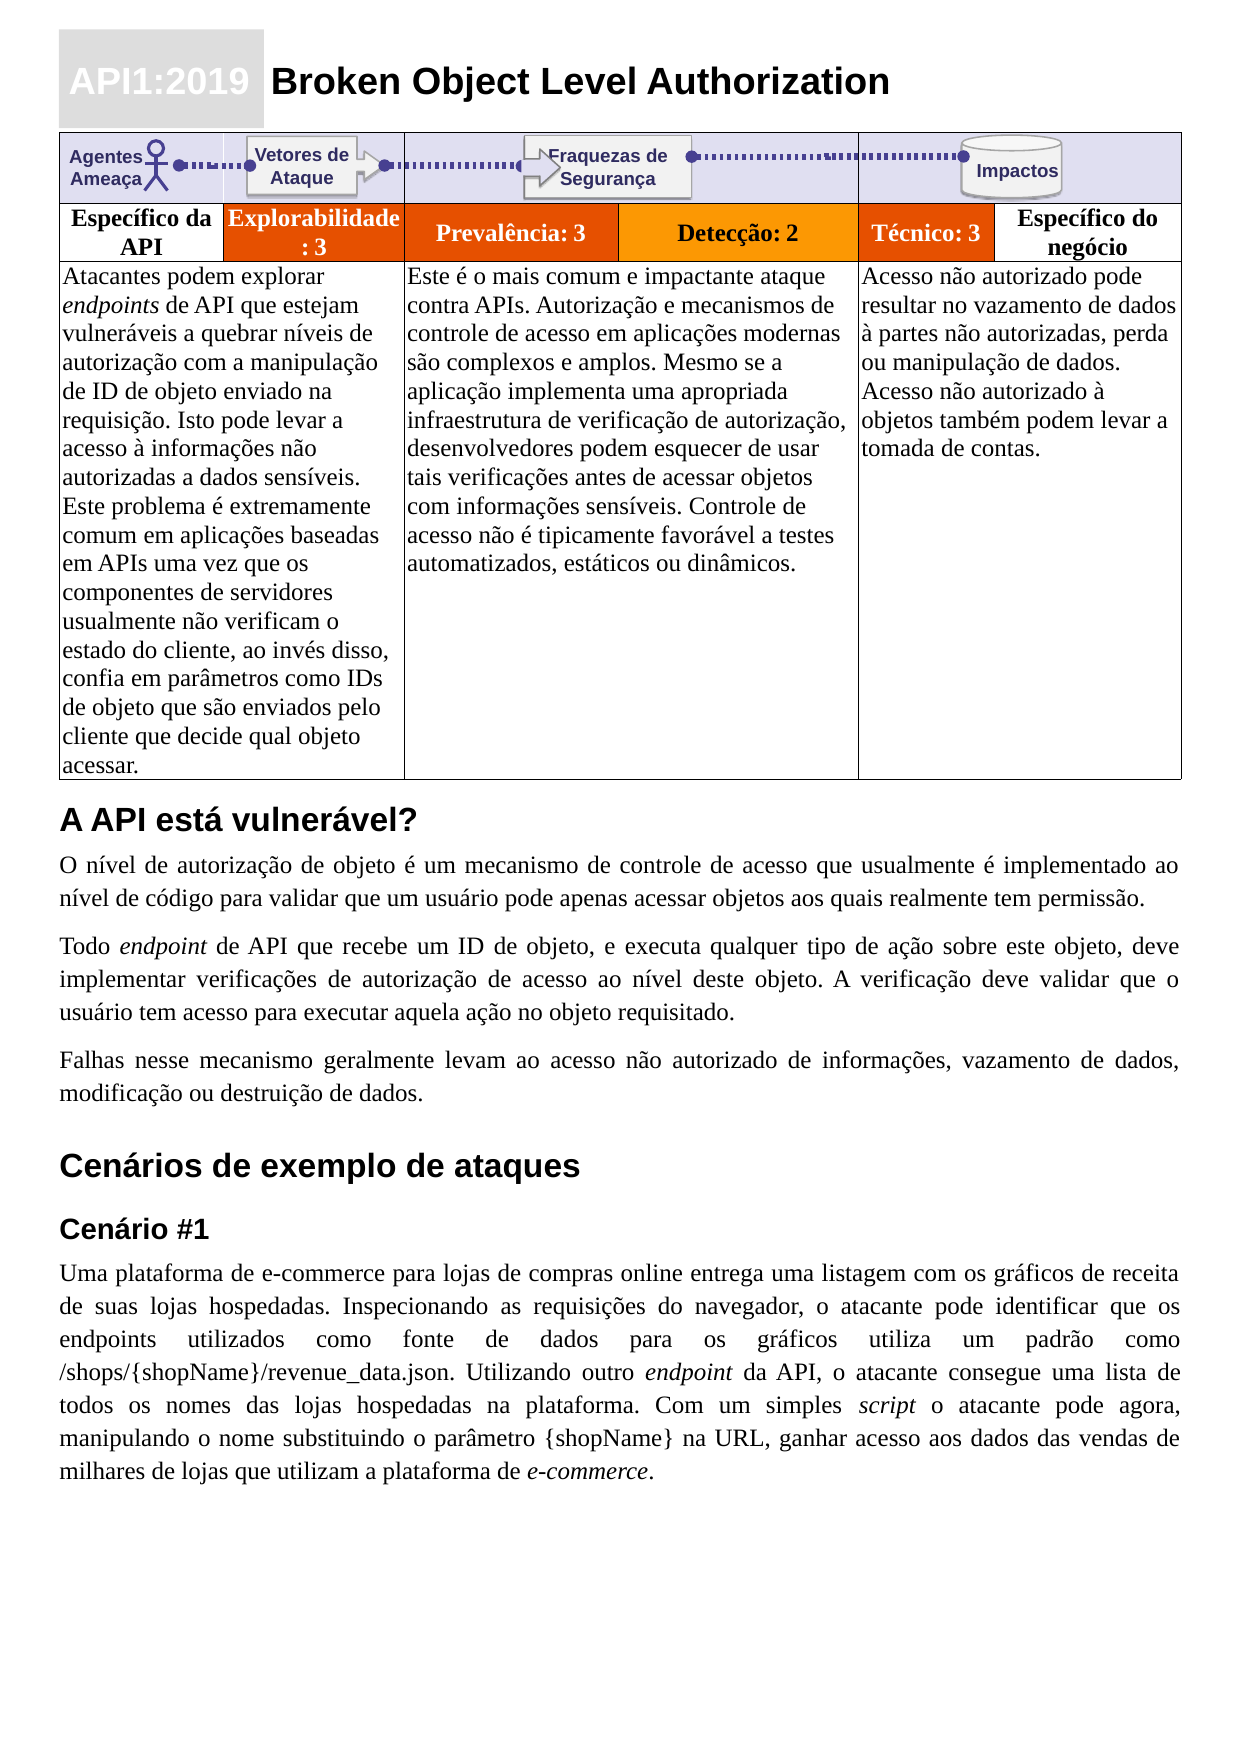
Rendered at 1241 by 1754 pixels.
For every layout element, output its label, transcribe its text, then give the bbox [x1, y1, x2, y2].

subtitle Cenário #1 [59, 1212, 1181, 1246]
table_cell Este é o mais comum e impactante ataque contra APIs. Autorização e mecanismos de controle de acesso em aplicações modernas são complexos e amplos. Mesmo se a aplicação implementa uma apropriada infraestrutura de verificação de autorização, desenvolvedores podem esquecer de usar tais verificações antes de acessar objetos com informações sensíveis. Controle de acesso não é tipicamente favorável a testes automatizados, estáticos ou dinâmicos. [405, 262, 858, 778]
text Todo endpoint de API que recebe um ID de objeto, e executa qualquer tipo de ação sobre este objeto, deve implementar verificações de autorização de acesso ao nível deste objeto. A verificação deve validar que o usuário tem acesso para executar aquela ação no objeto requisitado. [59, 931, 1181, 1026]
table_cell Prevalência: 3 [405, 204, 618, 261]
text O nível de autorização de objeto é um mecanismo de controle de acesso que usualmente é implementado ao nível de código para validar que um usuário pode apenas acessar objetos aos quais realmente tem permissão. [59, 851, 1181, 912]
table_cell Específico do negócio [995, 204, 1181, 261]
table_header [994, 133, 1181, 203]
subtitle A API está vulnerável? [59, 799, 1181, 838]
text Uma plataforma de e-commerce para lojas de compras online entrega uma listagem com os gráficos de receita de suas lojas hospedadas. Inspecionando as requisições do navegador, o atacante pode identificar que os endpoints utilizados como fonte de dados para os gráficos utiliza um padrão como /shops/{shopName}/revenue_data.json. Utilizando outro endpoint da API, o atacante consegue uma lista de todos os nomes das lojas hospedadas na plataforma. Com um simples script o atacante pode agora, manipulando o nome substituindo o parâmetro {shopName} na URL, ganhar acesso aos dados das vendas de milhares de lojas que utilizam a plataforma de e-commerce. [59, 1258, 1181, 1485]
table_cell Atacantes podem explorar endpoints de API que estejam vulneráveis a quebrar níveis de autorização com a manipulação de ID de objeto enviado na requisição. Isto pode levar a acesso à informações não autorizadas a dados sensíveis. Este problema é extremamente comum em aplicações baseadas em APIs uma vez que os componentes de servidores usualmente não verificam o estado do cliente, ao invés disso, confia em parâmetros como IDs de objeto que são enviados pelo cliente que decide qual objeto acessar. [60, 262, 404, 778]
table_header [60, 133, 223, 203]
table_cell Acesso não autorizado pode resultar no vazamento de dados à partes não autorizadas, perda ou manipulação de dados. Acesso não autorizado à objetos também podem levar a tomada de contas. [859, 262, 1181, 778]
subtitle Cenários de exemplo de ataques [59, 1146, 1181, 1185]
table_header [618, 133, 858, 203]
text Falhas nesse mecanismo geralmente levam ao acesso não autorizado de informações, vazamento de dados, modificação ou destruição de dados. [59, 1045, 1181, 1107]
table_header [859, 133, 994, 203]
table_header [224, 133, 404, 203]
table_header [405, 133, 618, 203]
table_cell Específico da API [60, 204, 223, 261]
table_cell Detecção: 2 [619, 204, 858, 261]
table_cell Técnico: 3 [859, 204, 994, 261]
table_cell Explorabilidade: 3 [224, 204, 404, 261]
